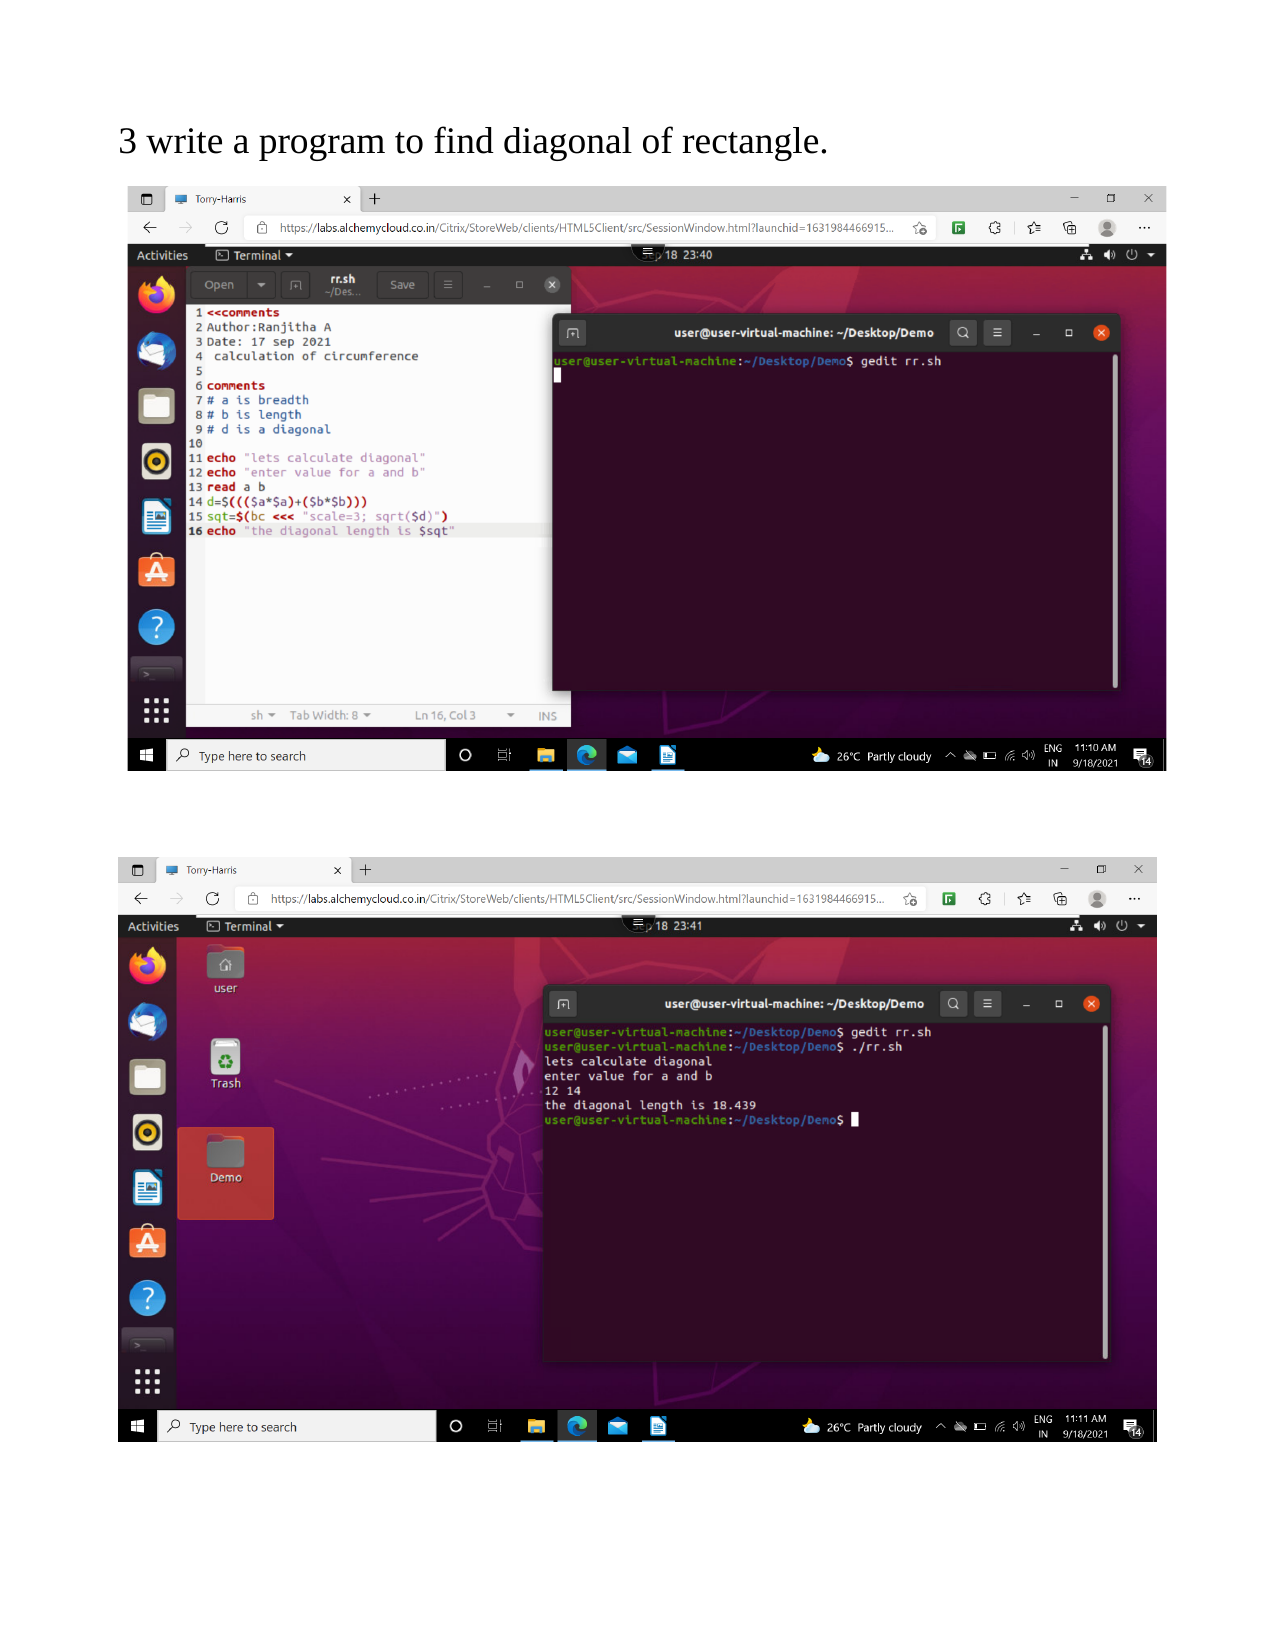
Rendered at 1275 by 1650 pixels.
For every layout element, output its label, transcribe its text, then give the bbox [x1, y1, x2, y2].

picture [127, 186, 1167, 771]
picture [118, 857, 1157, 1442]
text 3 write a program to find diagonal of rectangle. [118, 118, 1157, 161]
